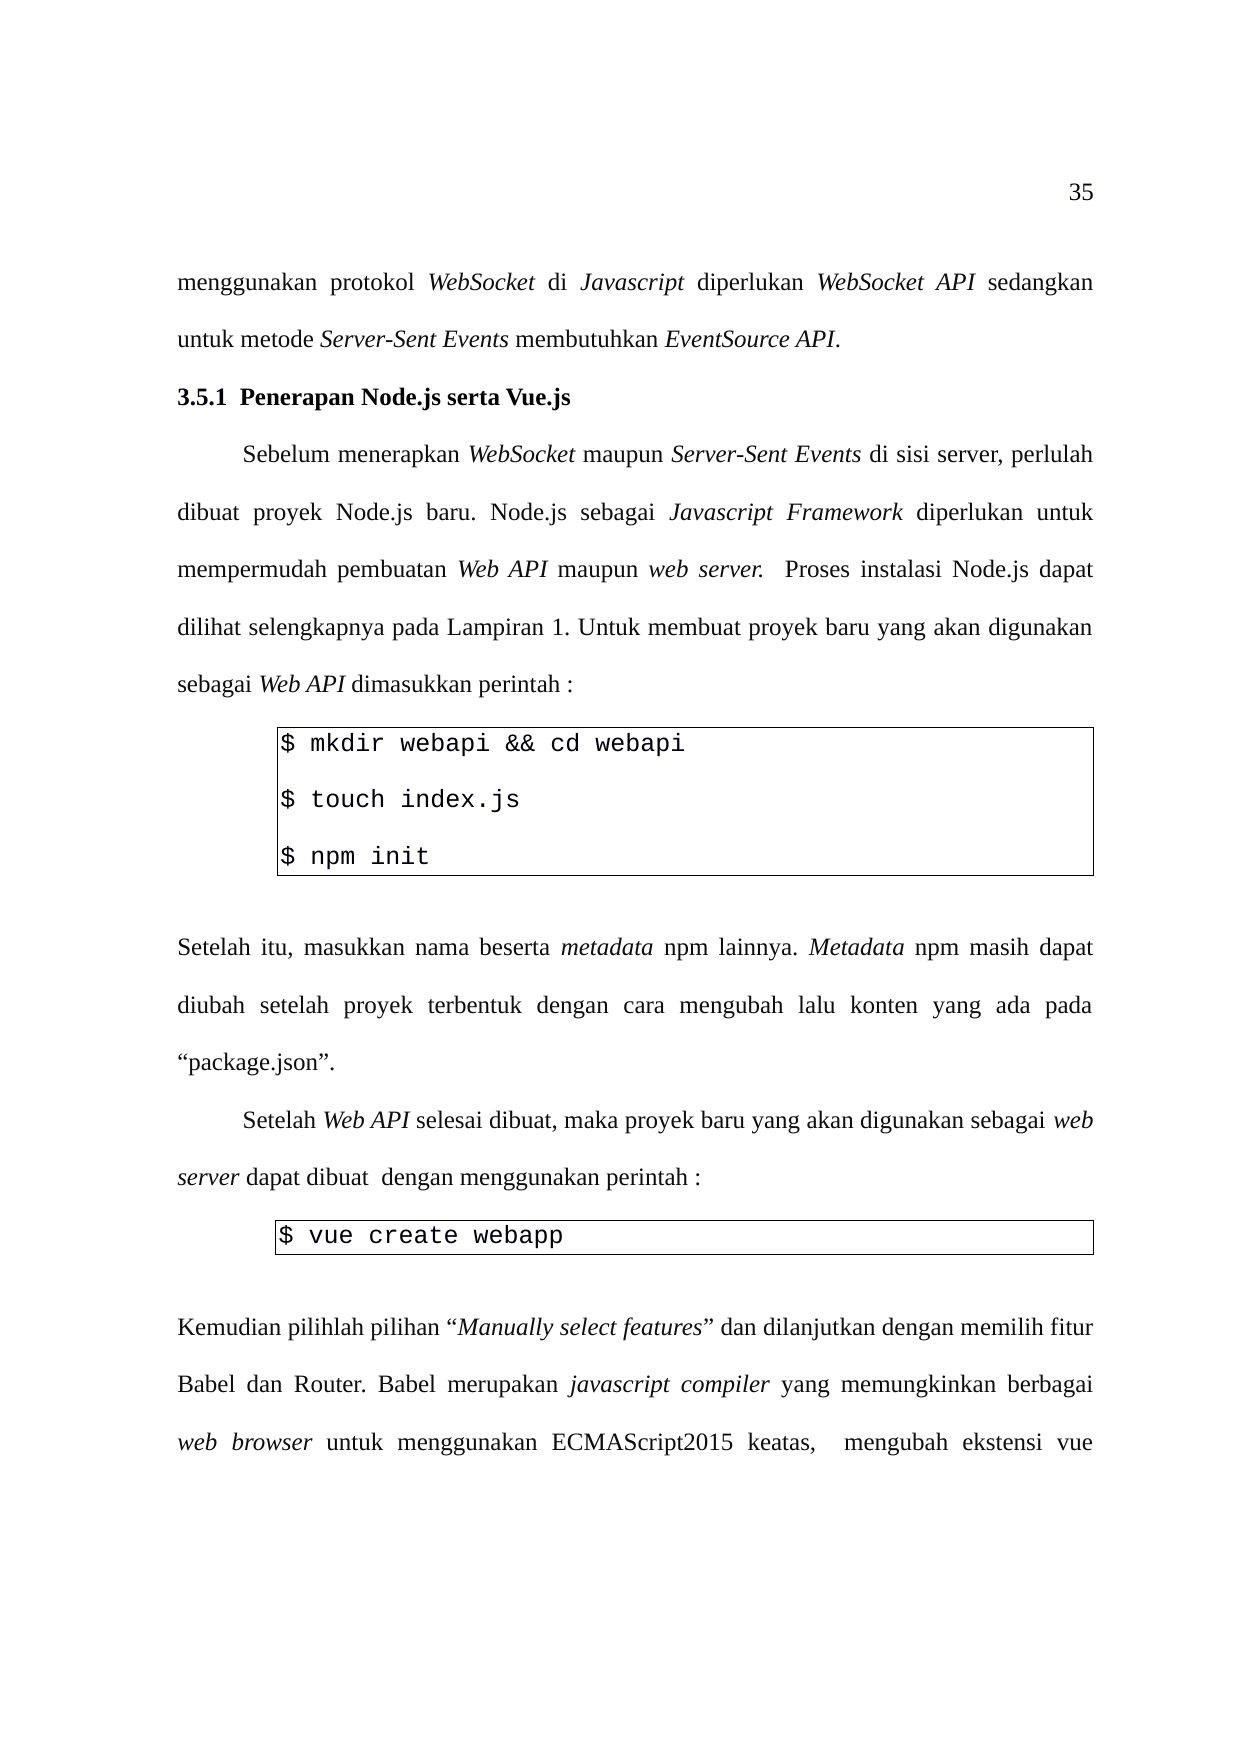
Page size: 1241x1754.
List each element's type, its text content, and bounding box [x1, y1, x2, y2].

text Sebelum menerapkan WebSocket maupun Server-Sent Events di sisi server, perlulah dibuat proyek Node.js baru. Node.js sebagai Javascript Framework diperlukan untuk mempermudah pembuatan Web API maupun web server. Proses instalasi Node.js dapat dilihat selengkapnya pada Lampiran 1. Untuk membuat proyek baru yang akan digunakan sebagai Web API dimasukkan perintah : [177, 439, 1093, 698]
subtitle 3.5.1 Penerapan Node.js serta Vue.js [177, 382, 1093, 411]
text Kemudian pilihlah pilihan “Manually select features” dan dilanjutkan dengan memilih fitur Babel dan Router. Babel merupakan javascript compiler yang memungkinkan berbagai web browser untuk menggunakan ECMAScript2015 keatas, mengubah ekstensi vue [177, 1312, 1093, 1456]
table_header $ vue create webapp [276, 1221, 1093, 1254]
text menggunakan protokol WebSocket di Javascript diperlukan WebSocket API sedangkan untuk metode Server-Sent Events membutuhkan EventSource API. [177, 267, 1093, 353]
text Setelah itu, masukkan nama beserta metadata npm lainnya. Metadata npm masih dapat diubah setelah proyek terbentuk dengan cara mengubah lalu konten yang ada pada “package.json”. [177, 932, 1093, 1076]
text Setelah Web API selesai dibuat, maka proyek baru yang akan digunakan sebagai web server dapat dibuat dengan menggunakan perintah : [177, 1105, 1093, 1191]
table_header $ mkdir webapi && cd webapi $ touch index.js $ npm init [278, 728, 1093, 875]
